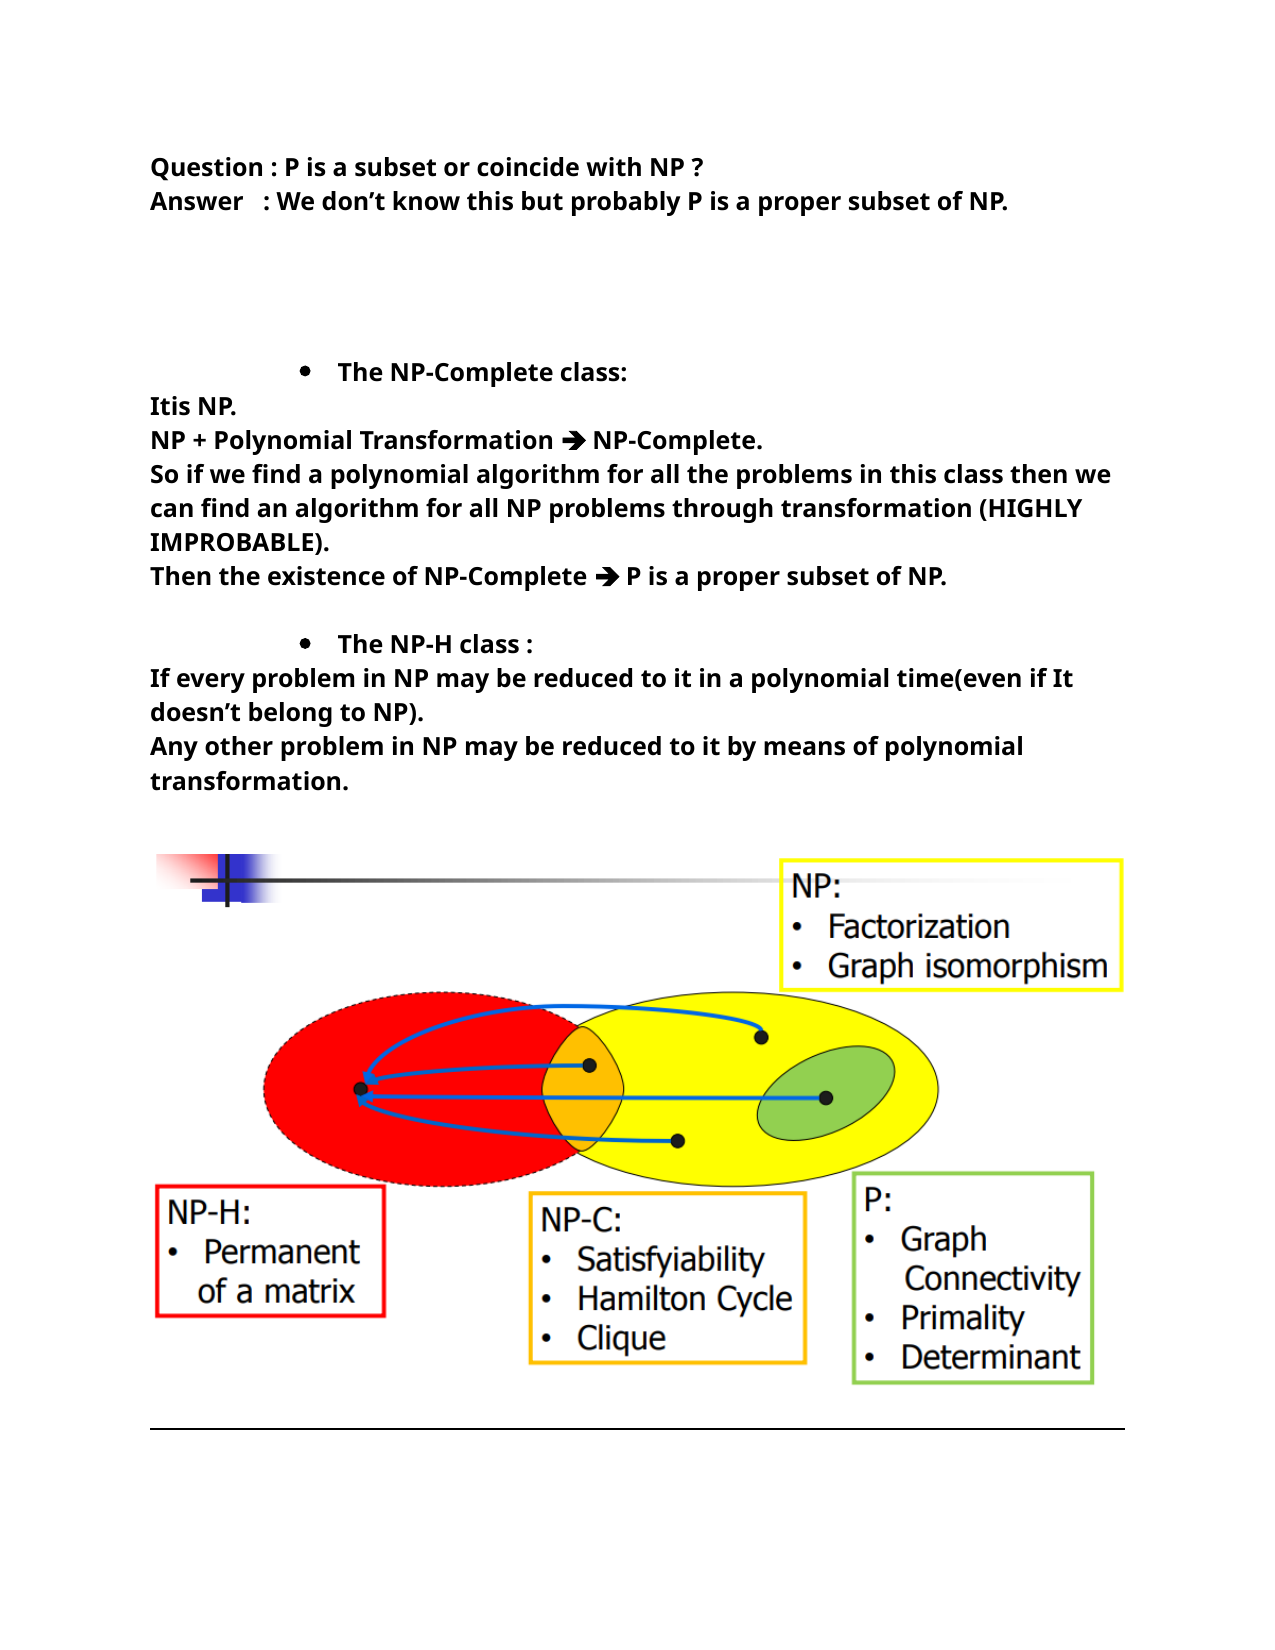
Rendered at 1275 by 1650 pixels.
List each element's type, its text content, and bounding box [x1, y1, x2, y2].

subtitle The NP-H class : [300, 627, 1125, 661]
subtitle doesn’t belong to NP). [150, 695, 1125, 729]
subtitle NP + Polynomial Transformation  NP-Complete. [150, 422, 1125, 457]
subtitle Itis NP. [150, 388, 1125, 422]
subtitle The NP-Complete class: [300, 354, 1125, 388]
subtitle Question : P is a subset or coincide with NP ? Answer : We don’t know this but probably P is a proper subset of NP. [150, 150, 1125, 218]
subtitle So if we find a polynomial algorithm for all the problems in this class then we can find an algorithm for all NP problems through transformation (HIGHLY IMPROBABLE). [150, 457, 1125, 559]
subtitle Any other problem in NP may be reduced to it by means of polynomial transformation. [150, 729, 1125, 854]
subtitle If every problem in NP may be reduced to it in a polynomial time(even if It [150, 661, 1125, 695]
subtitle Then the existence of NP-Complete  P is a proper subset of NP. [150, 559, 1125, 593]
